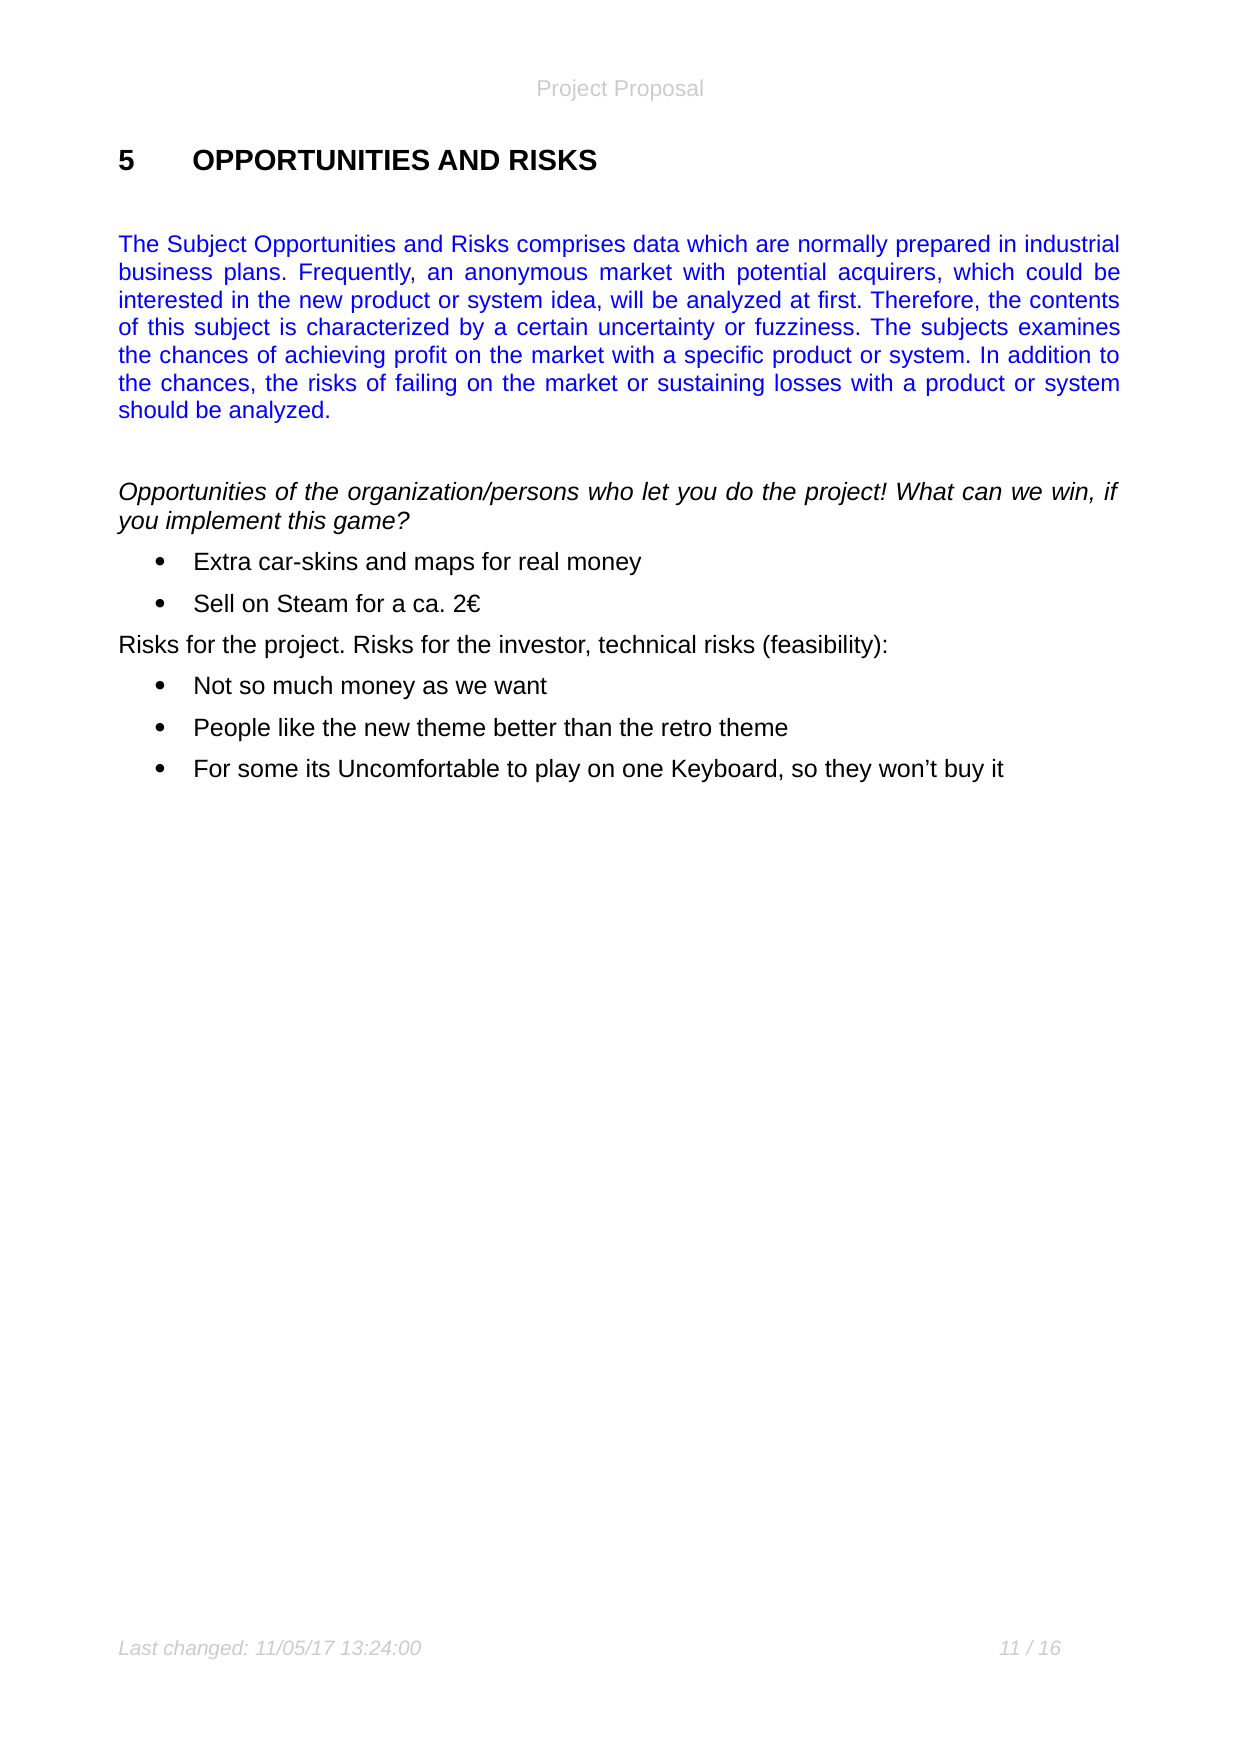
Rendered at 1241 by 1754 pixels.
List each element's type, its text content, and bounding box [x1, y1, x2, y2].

text The Subject Opportunities and Risks comprises data which are normally prepared in industrial business plans. Frequently, an anonymous market with potential acquirers, which could be interested in the new product or system idea, will be analyzed at first. Therefore, the contents of this subject is characterized by a certain uncertainty or fuzziness. The subjects examines the chances of achieving profit on the market with a specific product or system. In addition to the chances, the risks of failing on the market or sustaining losses with a product or system should be analyzed. [118, 230, 1122, 424]
list Sell on Steam for a ca. 2€ [156, 589, 1122, 618]
text Opportunities of the organization/persons who let you do the project! What can we win, if you implement this game? [118, 477, 1122, 535]
list Not so much money as we want [156, 671, 1122, 700]
subtitle Opportunities and Risks [118, 143, 1122, 177]
list Extra car-skins and maps for real money [156, 547, 1122, 576]
list People like the new theme better than the retro theme [156, 713, 1122, 742]
text Risks for the project. Risks for the investor, technical risks (feasibility): [118, 630, 1122, 659]
list For some its Uncomfortable to play on one Keyboard, so they won’t buy it [156, 754, 1122, 783]
